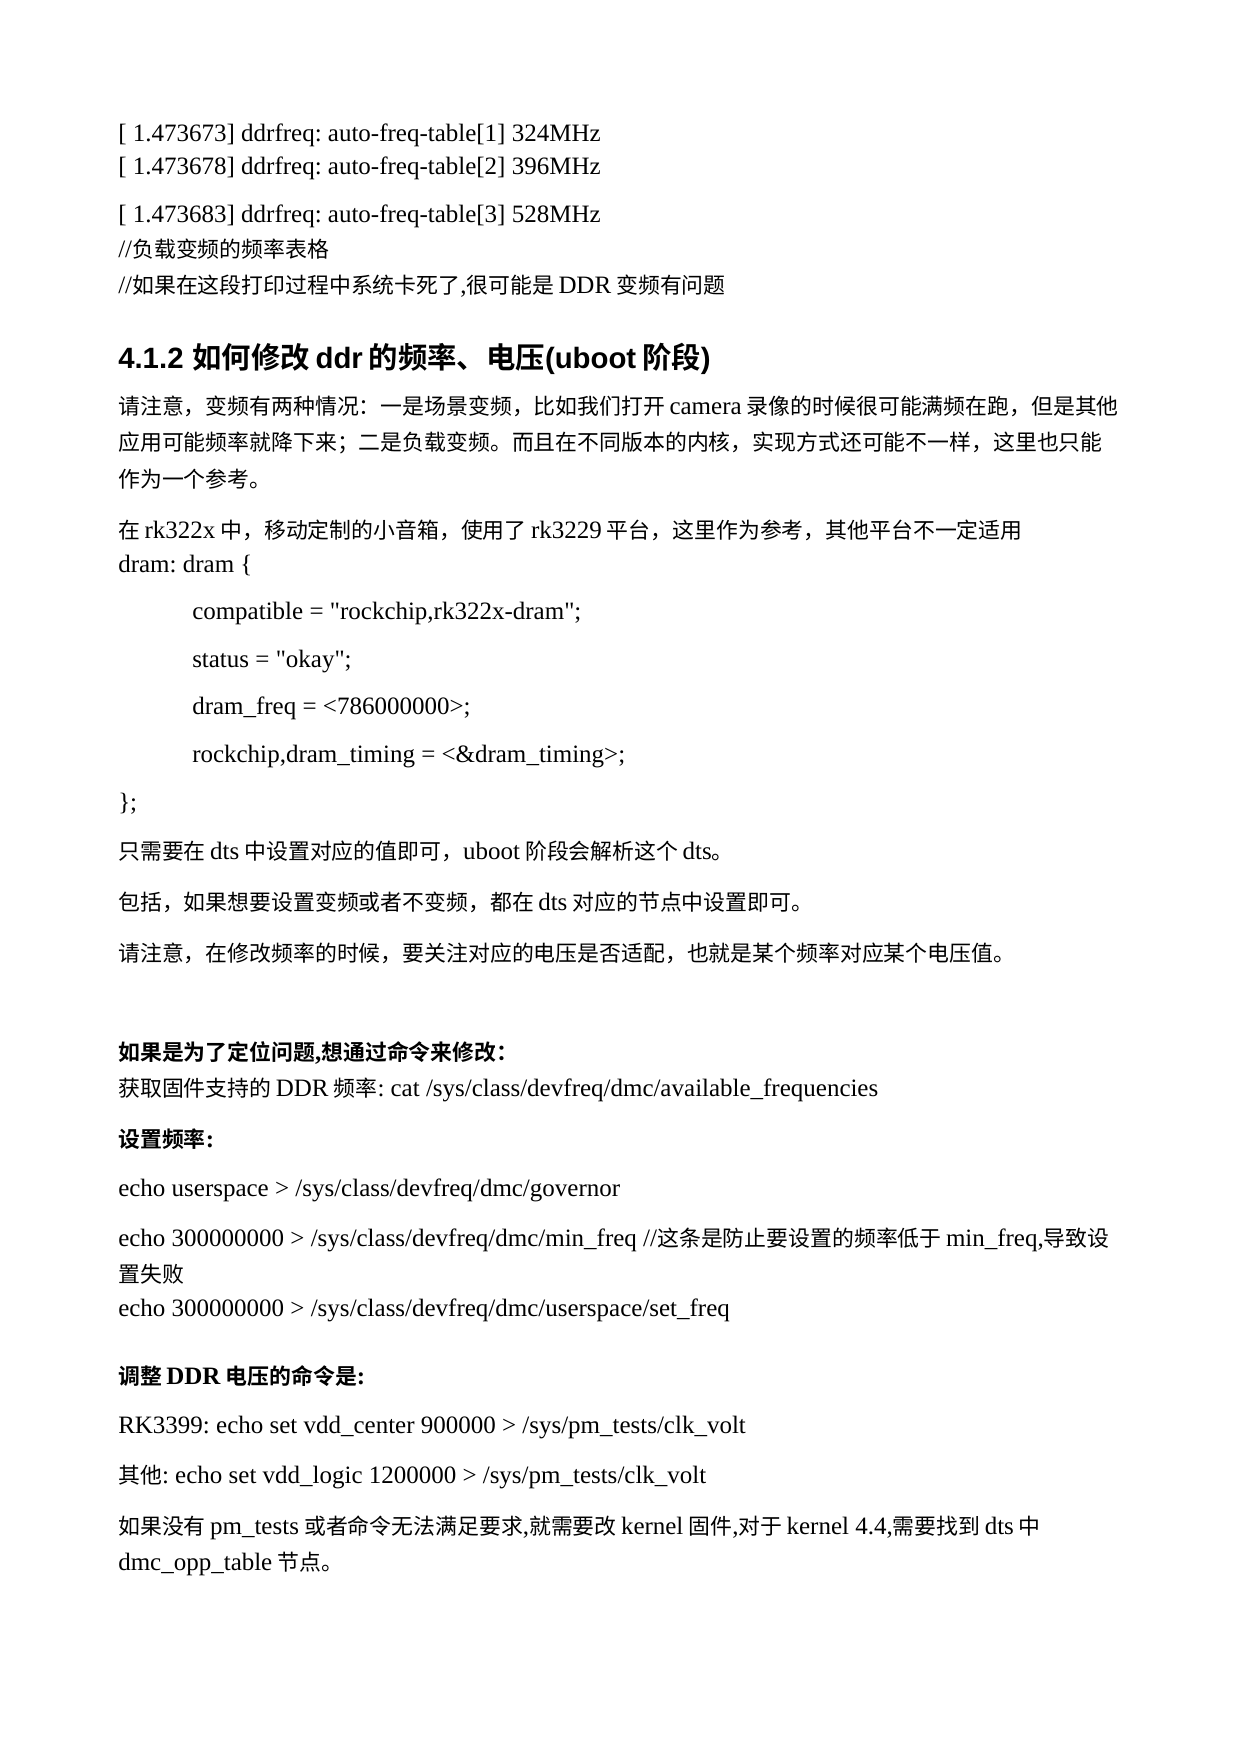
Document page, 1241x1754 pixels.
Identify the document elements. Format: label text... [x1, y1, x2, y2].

text [ 1.473683] ddrfreq: auto-freq-table[3] 528MHz //负载变频的频率表格 //如果在这段打印过程中系统卡死了,很可能是DDR变频有问题 [118, 199, 1122, 300]
text 设置频率: [118, 1122, 1122, 1154]
text 只需要在dts中设置对应的值即可，uboot阶段会解析这个dts。 [118, 834, 1122, 866]
text 其他: echo set vdd_logic 1200000 > /sys/pm_tests/clk_volt [118, 1458, 1122, 1489]
text echo 300000000 > /sys/class/devfreq/dmc/min_freq //这条是防止要设置的频率低于min_freq,导致设置失败 echo 300000000 > /sys/class/devfreq/dmc/userspace/set_freq 调整DDR电压的命令是: [118, 1221, 1122, 1391]
text 在rk322x中，移动定制的小音箱，使用了rk3229平台，这里作为参考，其他平台不一定适用 dram: dram { [118, 513, 1122, 577]
text 包括，如果想要设置变频或者不变频，都在dts对应的节点中设置即可。 [118, 885, 1122, 917]
text RK3399: echo set vdd_center 900000 > /sys/pm_tests/clk_volt [118, 1410, 1122, 1439]
text }; [118, 787, 1122, 815]
text 如果没有pm_tests或者命令无法满足要求,就需要改kernel固件,对于kernel 4.4,需要找到dts中dmc_opp_table节点。 [118, 1509, 1122, 1577]
text dram_freq = <786000000>; [118, 691, 1122, 720]
subtitle 4.1.2 如何修改ddr的频率、电压(uboot阶段) [118, 334, 1122, 377]
text [ 1.473673] ddrfreq: auto-freq-table[1] 324MHz [ 1.473678] ddrfreq: auto-freq-table[2] 396MHz [118, 118, 1122, 180]
text 如果是为了定位问题,想通过命令来修改： 获取固件支持的DDR频率: cat /sys/class/devfreq/dmc/available_frequencies [118, 1035, 1122, 1103]
text compatible = "rockchip,rk322x-dram"; [118, 596, 1122, 625]
text status = "okay"; [118, 644, 1122, 673]
text rockchip,dram_timing = <&dram_timing>; [118, 739, 1122, 768]
text 请注意，变频有两种情况：一是场景变频，比如我们打开camera录像的时候很可能满频在跑，但是其他应用可能频率就降下来；二是负载变频。而且在不同版本的内核，实现方式还可能不一样，这里也只能作为一个参考。 [118, 389, 1122, 493]
text echo userspace > /sys/class/devfreq/dmc/governor [118, 1173, 1122, 1202]
text 请注意，在修改频率的时候，要关注对应的电压是否适配，也就是某个频率对应某个电压值。 [118, 936, 1122, 968]
